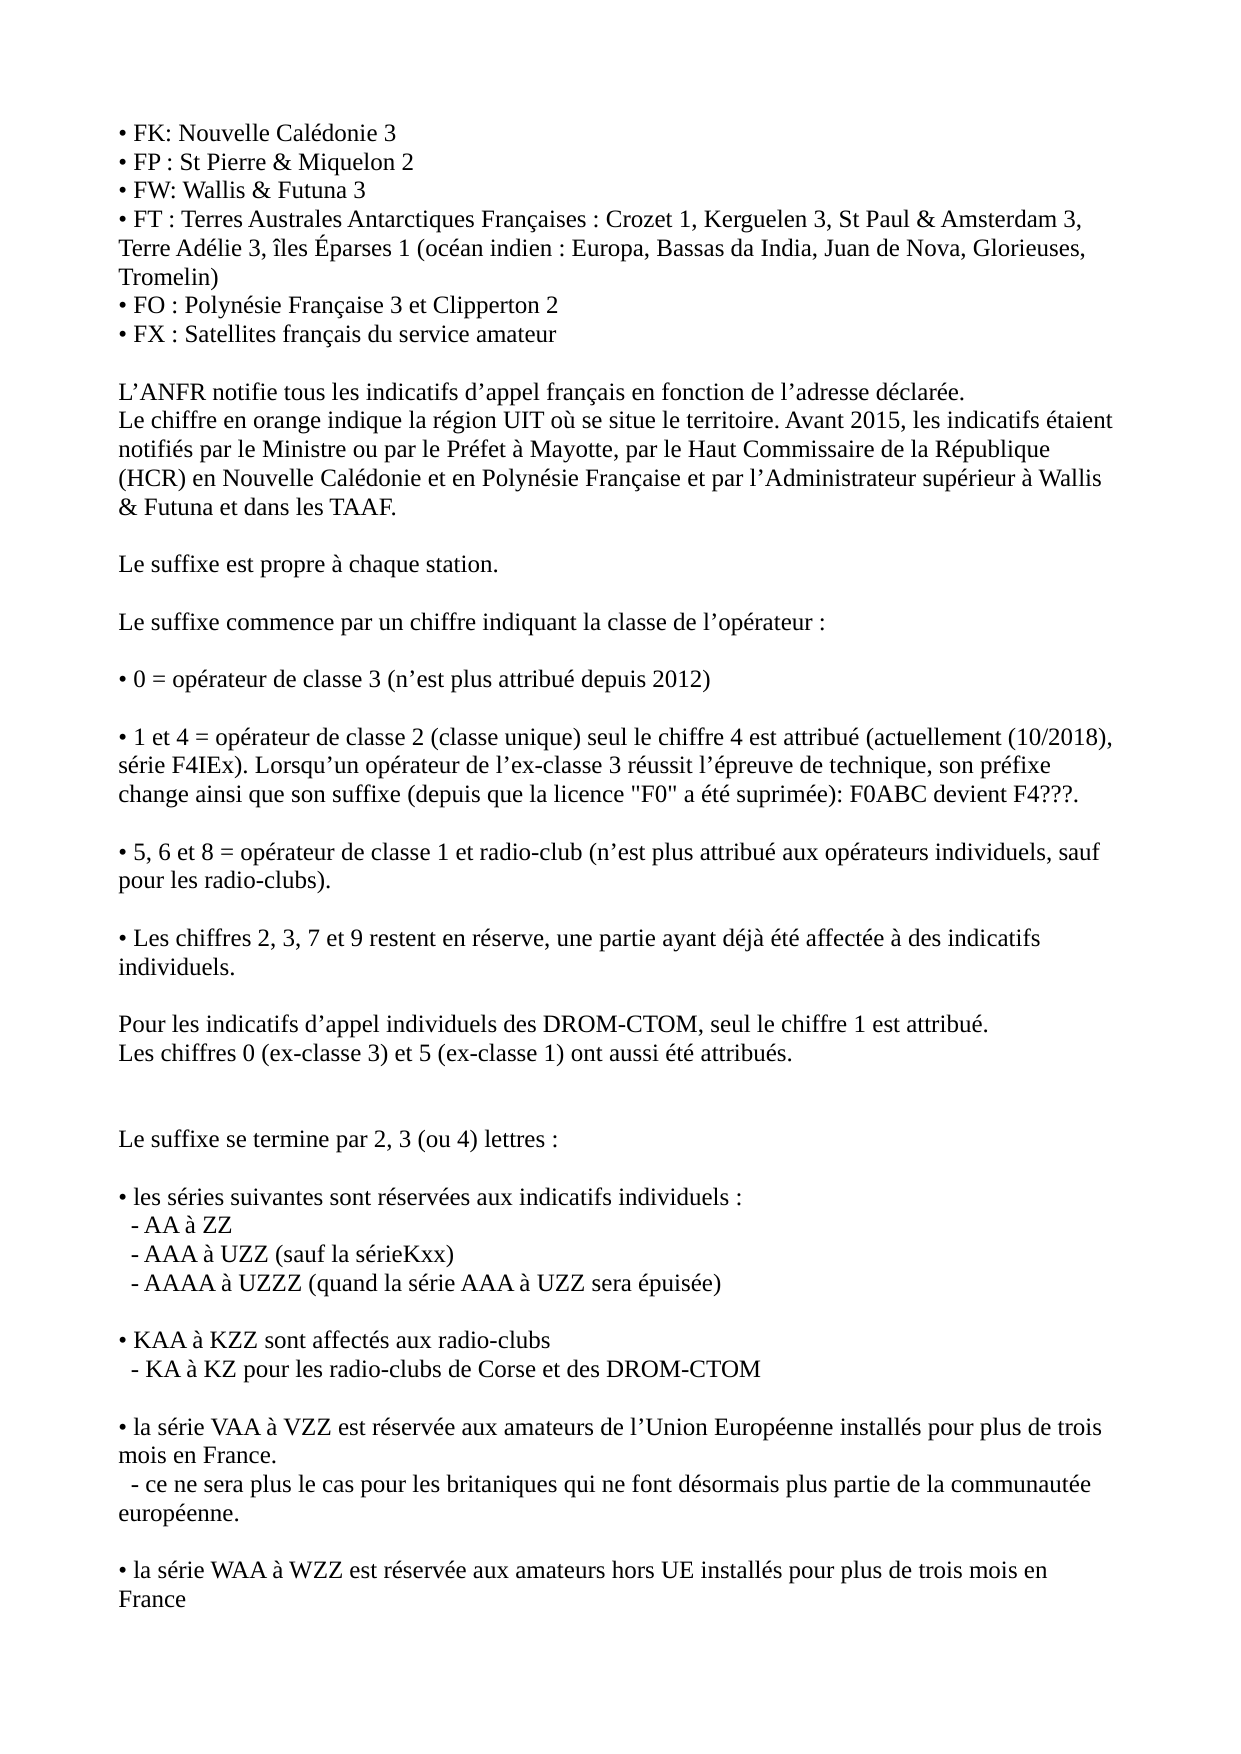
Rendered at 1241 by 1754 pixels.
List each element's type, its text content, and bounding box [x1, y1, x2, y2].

text • la série VAA à VZZ est réservée aux amateurs de l’Union Européenne installés pour plus de trois mois en France. [118, 1412, 1122, 1469]
text • les séries suivantes sont réservées aux indicatifs individuels : [118, 1182, 1122, 1211]
text - KA à KZ pour les radio-clubs de Corse et des DROM-CTOM [118, 1354, 1122, 1383]
text • FW: Wallis & Futuna 3 [118, 176, 1122, 204]
text Les chiffres 0 (ex-classe 3) et 5 (ex-classe 1) ont aussi été attribués. [118, 1038, 1122, 1067]
text - AAA à UZZ (sauf la sérieKxx) [118, 1239, 1122, 1268]
text • 0 = opérateur de classe 3 (n’est plus attribué depuis 2012) [118, 664, 1122, 693]
text • 1 et 4 = opérateur de classe 2 (classe unique) seul le chiffre 4 est attribué (actuellement (10/2018), série F4IEx). Lorsqu’un opérateur de l’ex-classe 3 réussit l’épreuve de technique, son préfixe change ainsi que son suffixe (depuis que la licence "F0" a été suprimée): F0ABC devient F4???. [118, 722, 1122, 808]
text • FX : Satellites français du service amateur [118, 319, 1122, 348]
text Le suffixe est propre à chaque station. [118, 549, 1122, 578]
text Le suffixe commence par un chiffre indiquant la classe de l’opérateur : [118, 607, 1122, 636]
text • FT : Terres Australes Antarctiques Françaises : Crozet 1, Kerguelen 3, St Paul & Amsterdam 3, Terre Adélie 3, îles Éparses 1 (océan indien : Europa, Bassas da India, Juan de Nova, Glorieuses, Tromelin) [118, 204, 1122, 291]
text Le suffixe se termine par 2, 3 (ou 4) lettres : [118, 1124, 1122, 1153]
text • la série WAA à WZZ est réservée aux amateurs hors UE installés pour plus de trois mois en France [118, 1556, 1122, 1613]
text • Les chiffres 2, 3, 7 et 9 restent en réserve, une partie ayant déjà été affectée à des indicatifs individuels. [118, 923, 1122, 981]
text - AA à ZZ [118, 1211, 1122, 1239]
text - ce ne sera plus le cas pour les britaniques qui ne font désormais plus partie de la communautée européenne. [118, 1469, 1122, 1527]
text • FO : Polynésie Française 3 et Clipperton 2 [118, 291, 1122, 319]
text L’ANFR notifie tous les indicatifs d’appel français en fonction de l’adresse déclarée. [118, 377, 1122, 406]
text • KAA à KZZ sont affectés aux radio-clubs [118, 1326, 1122, 1354]
text Pour les indicatifs d’appel individuels des DROM-CTOM, seul le chiffre 1 est attribué. [118, 1009, 1122, 1038]
text • 5, 6 et 8 = opérateur de classe 1 et radio-club (n’est plus attribué aux opérateurs individuels, sauf pour les radio-clubs). [118, 837, 1122, 894]
text • FK: Nouvelle Calédonie 3 [118, 118, 1122, 147]
text Le chiffre en orange indique la région UIT où se situe le territoire. Avant 2015, les indicatifs étaient notifiés par le Ministre ou par le Préfet à Mayotte, par le Haut Commissaire de la République (HCR) en Nouvelle Calédonie et en Polynésie Française et par l’Administrateur supérieur à Wallis & Futuna et dans les TAAF. [118, 406, 1122, 521]
text • FP : St Pierre & Miquelon 2 [118, 147, 1122, 176]
text - AAAA à UZZZ (quand la série AAA à UZZ sera épuisée) [118, 1268, 1122, 1297]
